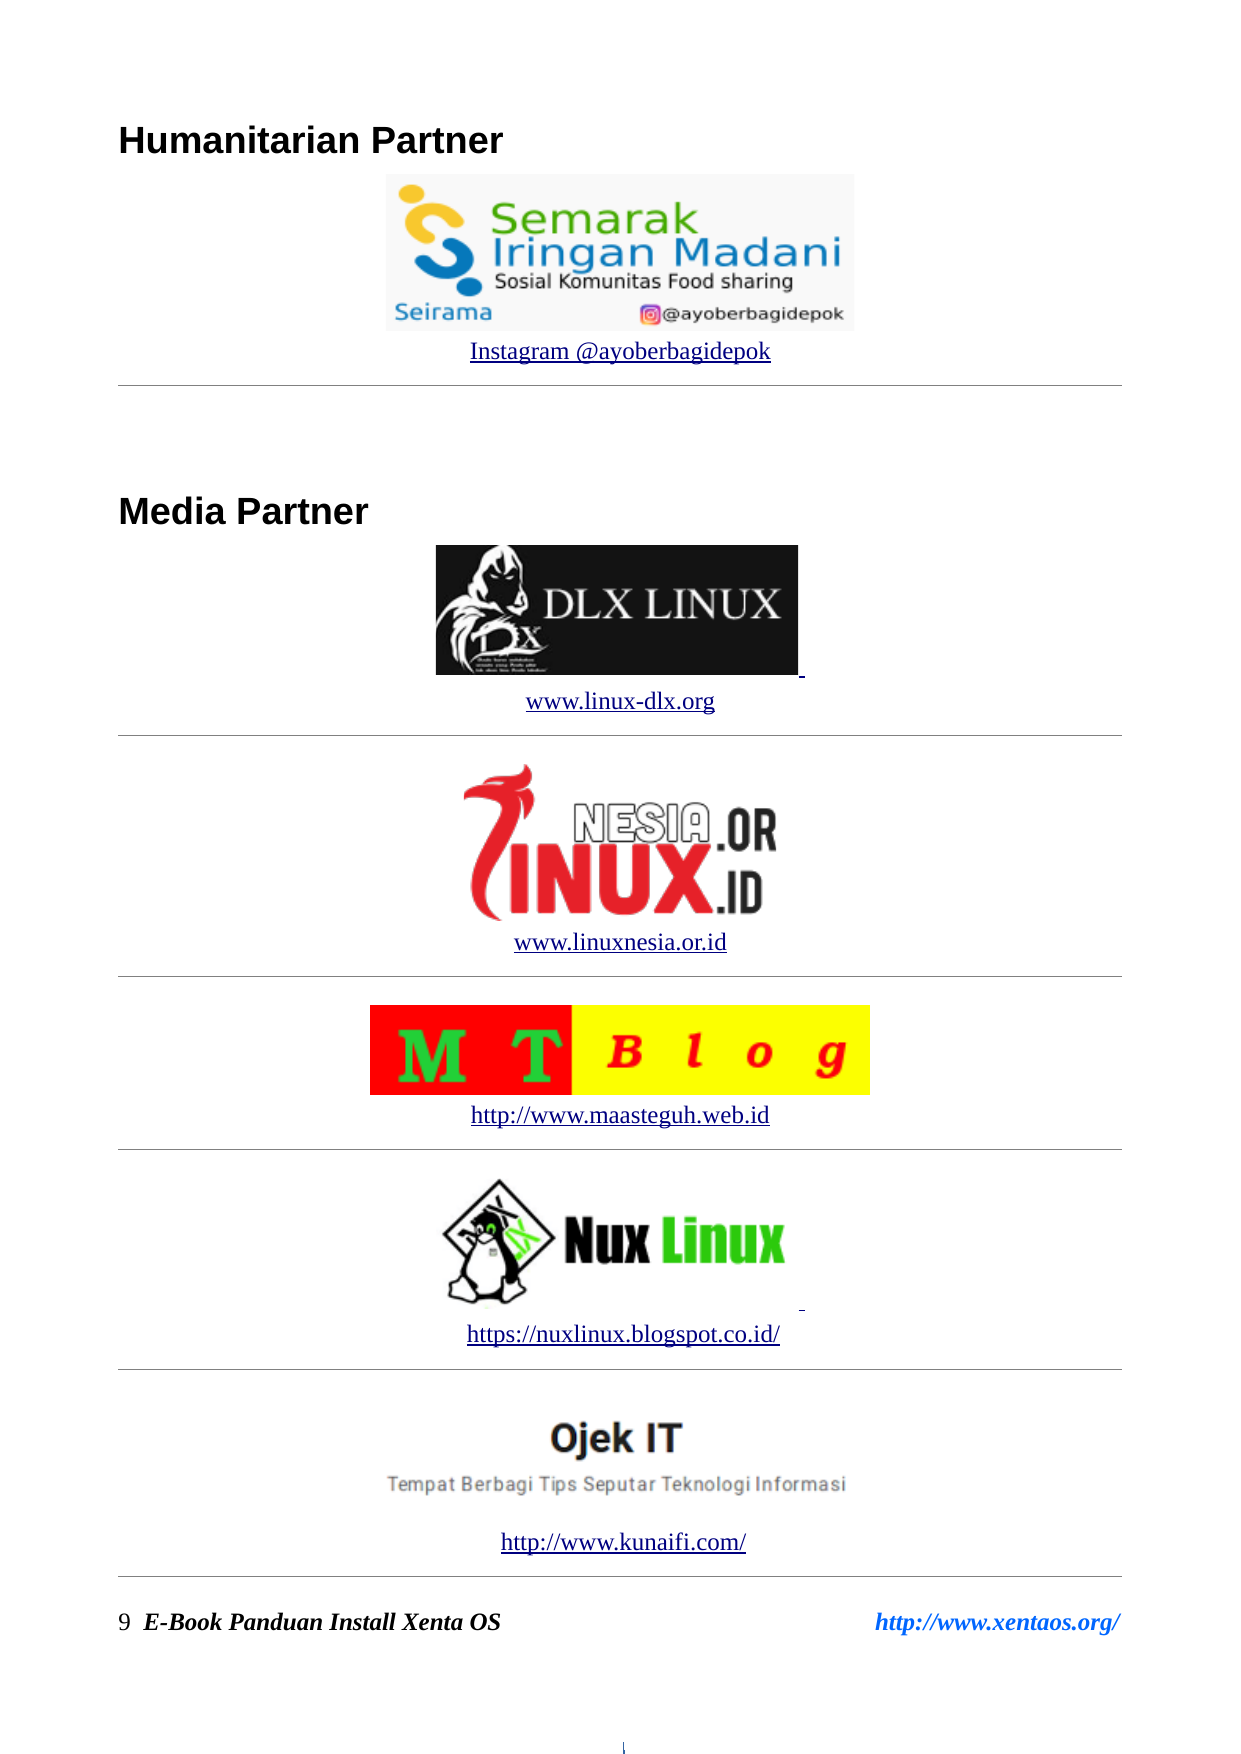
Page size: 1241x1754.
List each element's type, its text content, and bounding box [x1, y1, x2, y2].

text http://www.maasteguh.web.id [118, 1100, 1122, 1129]
picture [463, 764, 777, 921]
subtitle Humanitarian Partner [118, 118, 1122, 162]
text www.linux-dlx.org [118, 686, 1122, 715]
picture [370, 1398, 870, 1522]
picture [370, 1005, 870, 1095]
picture [435, 545, 799, 675]
text http://www.kunaifi.com/ [118, 1527, 1122, 1556]
picture [385, 174, 855, 331]
text https://nuxlinux.blogspot.co.id/ [118, 1319, 1122, 1348]
subtitle Media Partner [118, 489, 1122, 533]
picture [435, 1178, 799, 1309]
text Instagram @ayoberbagidepok [118, 336, 1122, 365]
text www.linuxnesia.or.id [118, 927, 1122, 955]
